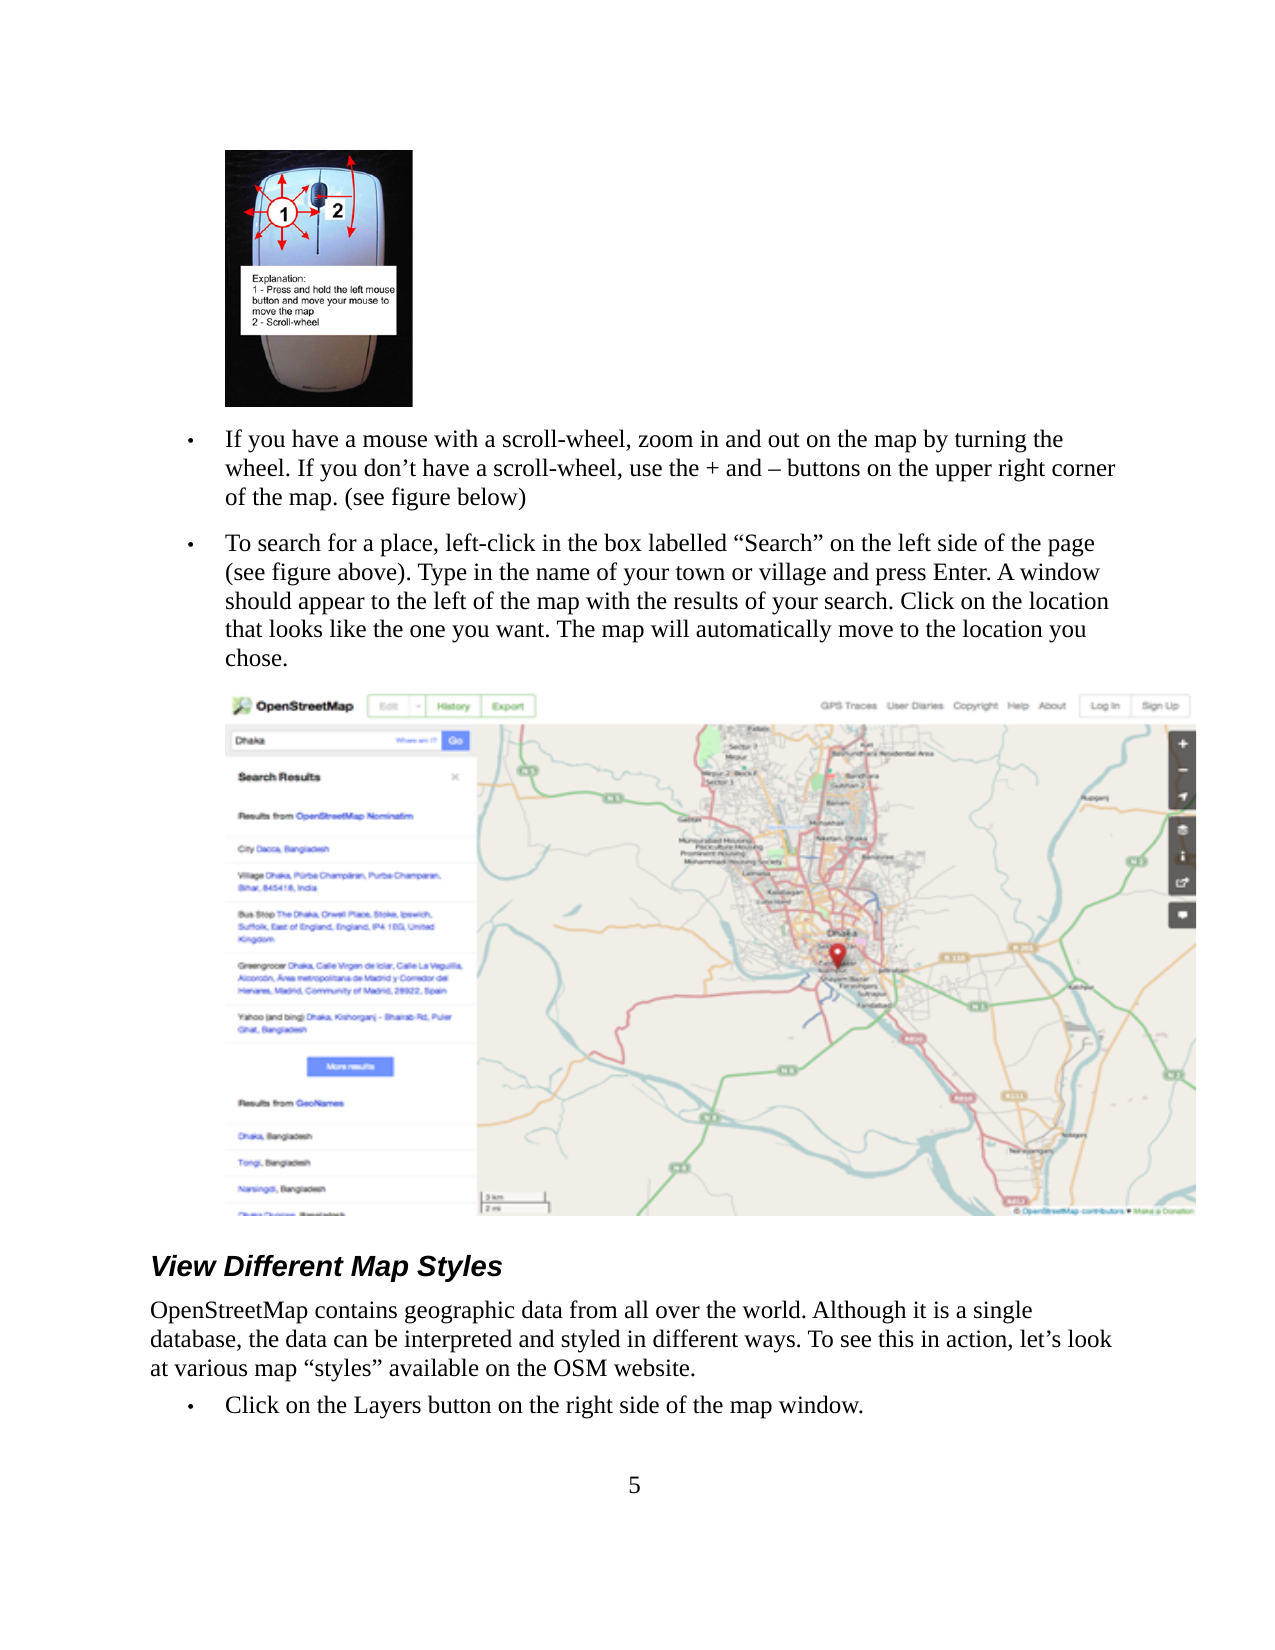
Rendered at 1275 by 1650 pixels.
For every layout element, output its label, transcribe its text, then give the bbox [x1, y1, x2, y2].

list Click on the Layers button on the right side of the map window. [187, 1390, 1125, 1419]
subtitle View Different Map Styles [150, 1249, 1125, 1283]
picture [225, 150, 413, 407]
picture [225, 690, 1197, 1216]
list If you have a mouse with a scroll-wheel, zoom in and out on the map by turning the wheel. If you don’t have a scroll-wheel, use the + and – buttons on the upper right corner of the map. (see figure below) [187, 424, 1125, 510]
list To search for a place, left-click in the box labelled “Search” on the left side of the page (see figure above). Type in the name of your town or village and press Enter. A window should appear to the left of the map with the results of your search. Click on the location that looks like the one you want. The map will automatically move to the location you chose. [187, 528, 1125, 672]
text OpenStreetMap contains geographic data from all over the world. Although it is a single database, the data can be interpreted and styled in different ways. To see this in action, let’s look at various map “styles” available on the OSM website. [150, 1295, 1125, 1381]
